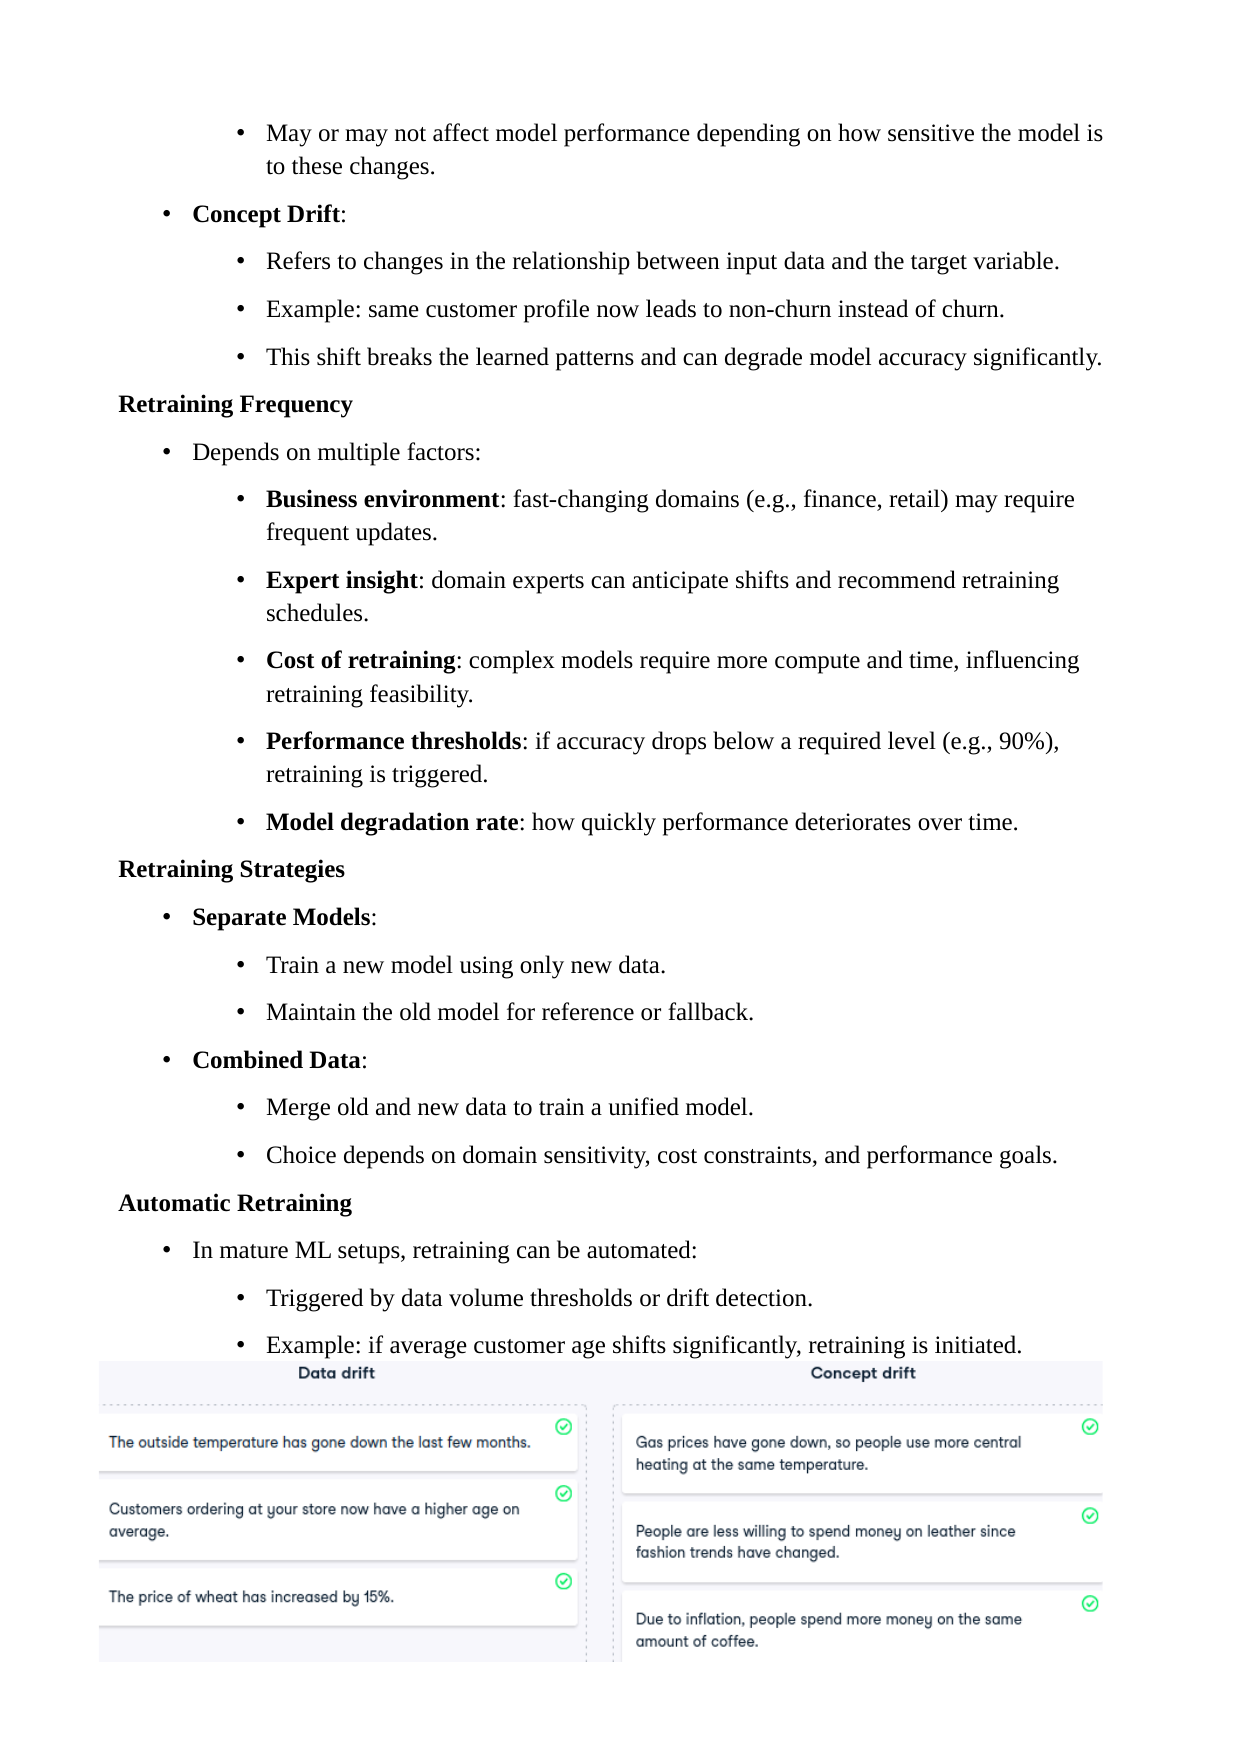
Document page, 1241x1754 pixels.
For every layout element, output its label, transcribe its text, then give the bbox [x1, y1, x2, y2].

list Separate Models: [162, 902, 1122, 931]
list Example: same customer profile now leads to non-churn instead of churn. [236, 294, 1122, 323]
list May or may not affect model performance depending on how sensitive the model is to these changes. [236, 118, 1122, 180]
text Automatic Retraining [118, 1188, 1122, 1216]
list Model degradation rate: how quickly performance deteriorates over time. [236, 807, 1122, 836]
list Train a new model using only new data. [236, 950, 1122, 978]
list Cost of retraining: complex models require more compute and time, influencing retraining feasibility. [236, 646, 1122, 707]
list Maintain the old model for reference or fallback. [236, 997, 1122, 1026]
list Expert insight: domain experts can anticipate shifts and recommend retraining schedules. [236, 565, 1122, 627]
list Triggered by data volume thresholds or drift detection. [236, 1283, 1122, 1312]
text Retraining Strategies [118, 854, 1122, 883]
text Retraining Frequency [118, 389, 1122, 418]
list Performance thresholds: if accuracy drops below a required level (e.g., 90%), retraining is triggered. [236, 726, 1122, 788]
list Combined Data: [162, 1045, 1122, 1074]
list Merge old and new data to train a unified model. [236, 1092, 1122, 1121]
list Business environment: fast-changing domains (e.g., finance, retail) may require frequent updates. [236, 484, 1122, 546]
list Concept Drift: [162, 199, 1122, 227]
list Refers to changes in the relationship between input data and the target variable. [236, 246, 1122, 275]
picture [98, 1361, 1103, 1662]
list Choice depends on domain sensitivity, cost constraints, and performance goals. [236, 1140, 1122, 1169]
list In mature ML setups, retraining can be automated: [162, 1235, 1122, 1264]
list Example: if average customer age shifts significantly, retraining is initiated. [236, 1331, 1122, 1359]
list Depends on multiple factors: [162, 437, 1122, 466]
list This shift breaks the learned patterns and can degrade model accuracy significantly. [236, 342, 1122, 370]
